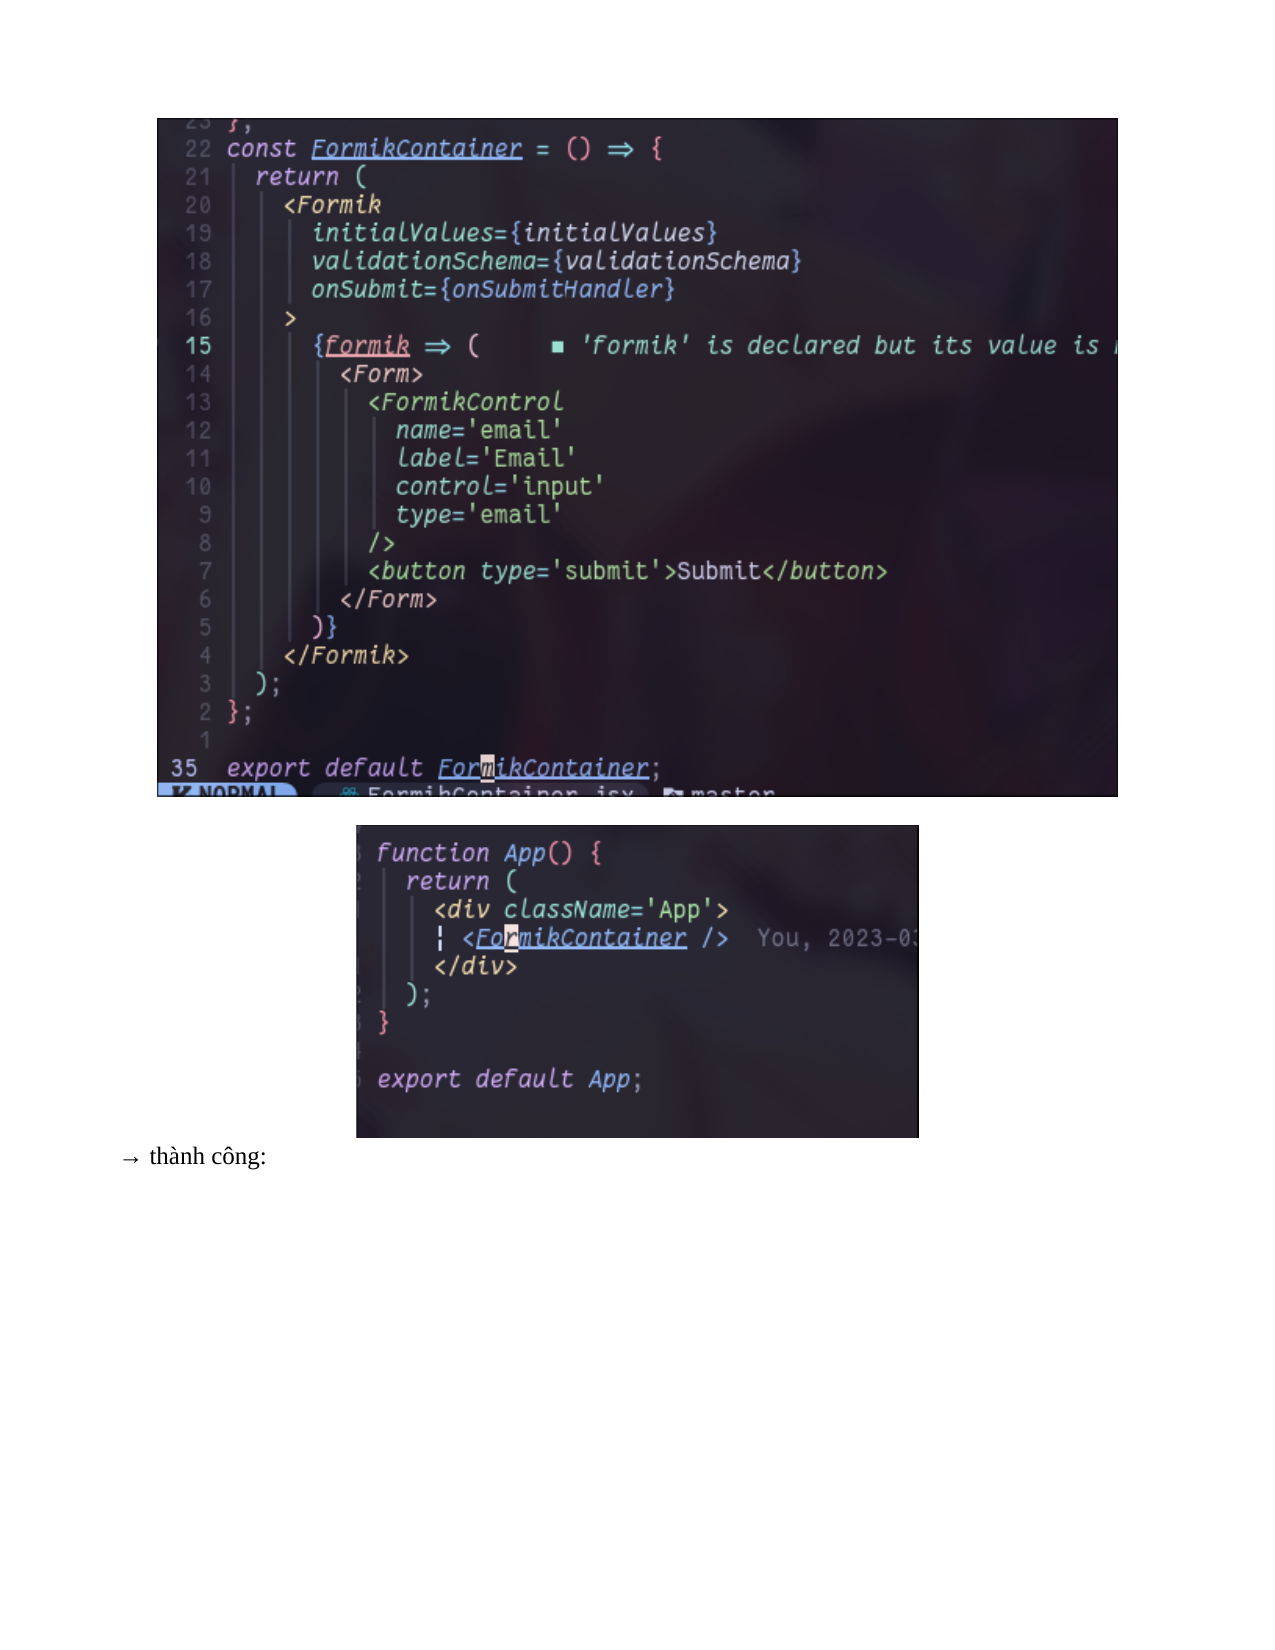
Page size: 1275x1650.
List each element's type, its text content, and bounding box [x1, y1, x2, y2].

picture [157, 118, 1118, 797]
text → thành công: [118, 1141, 1157, 1170]
picture [356, 825, 919, 1138]
